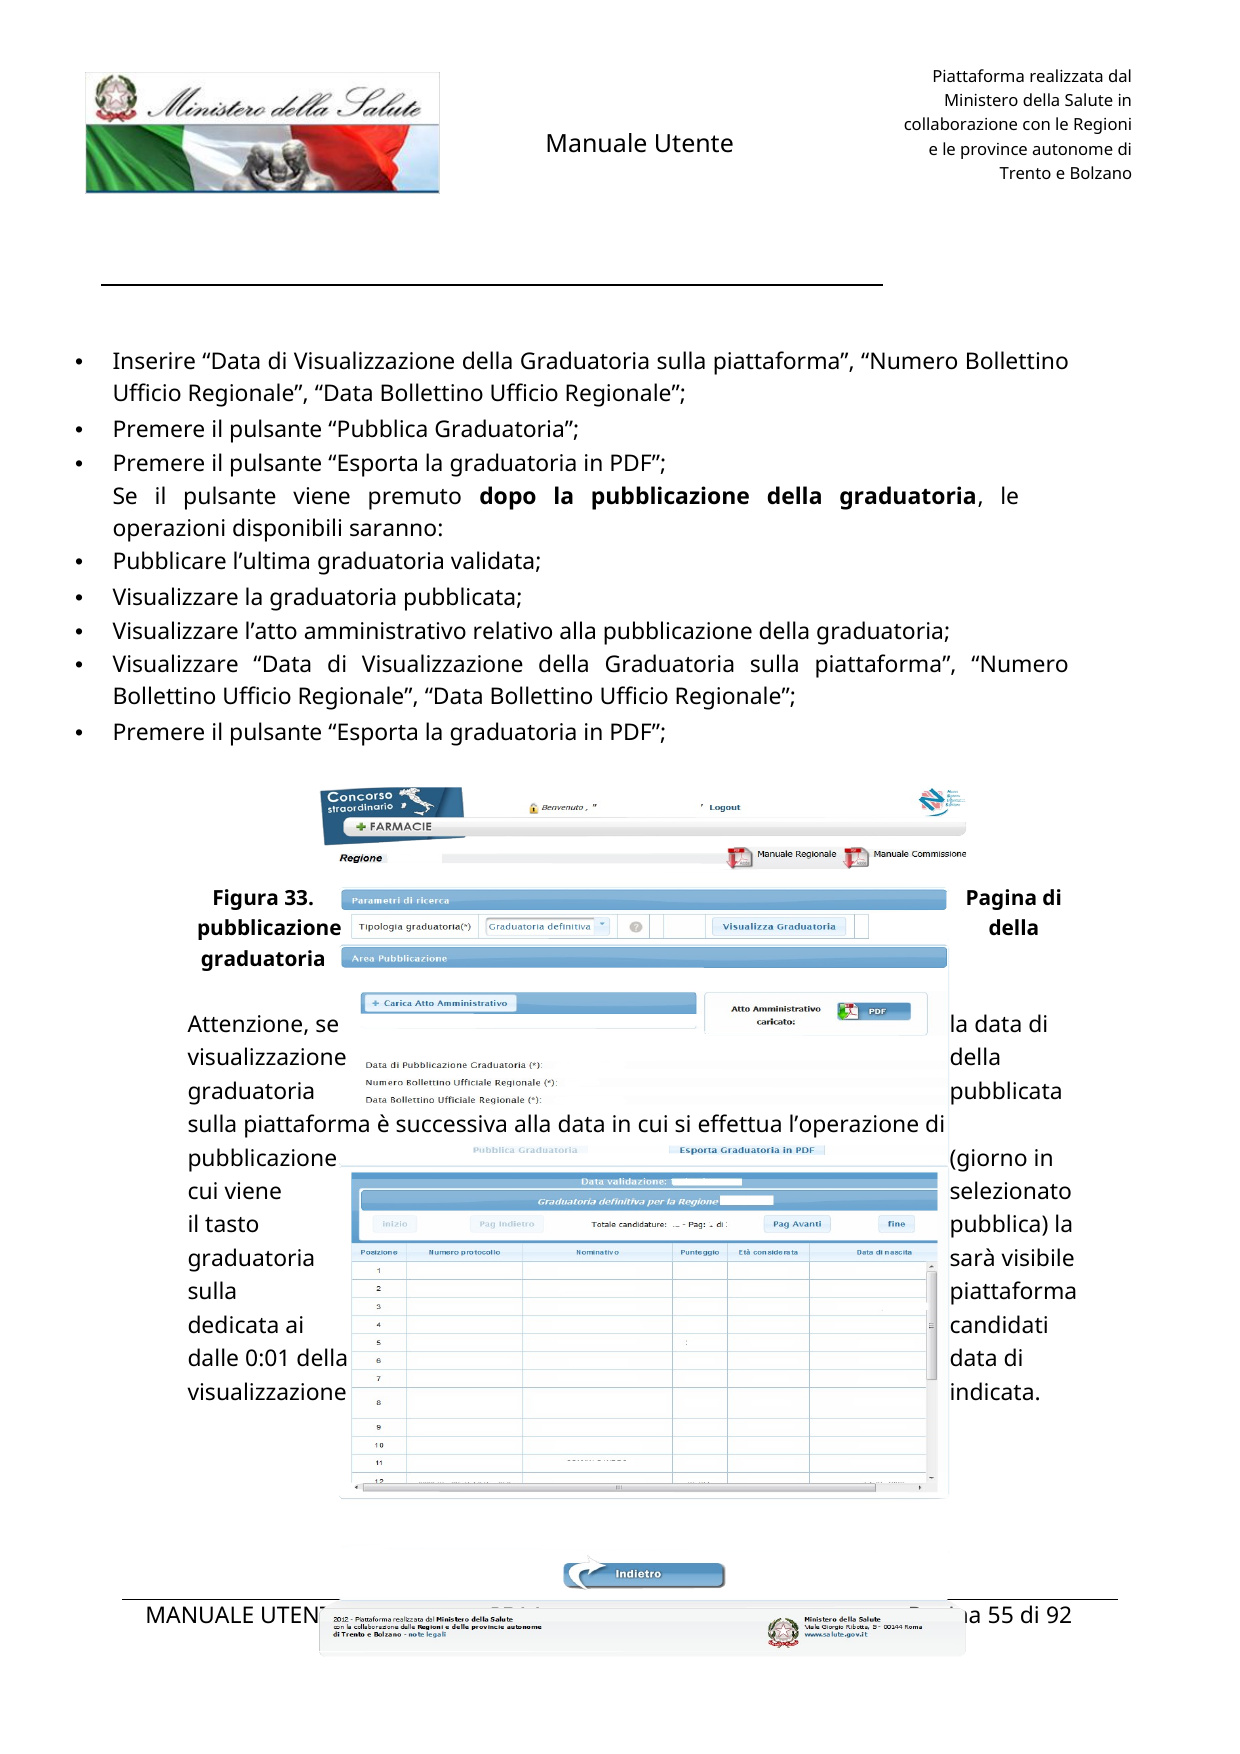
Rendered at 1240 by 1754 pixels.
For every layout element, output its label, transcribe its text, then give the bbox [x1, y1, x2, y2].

list Visualizzare la graduatoria pubblicata; [75, 581, 1069, 612]
text Attenzione, se la data di visualizzazione della graduatoria pubblicata sulla piattaforma è successiva alla data in cui si effettua l’operazione di pubblicazione (giorno in cui viene selezionato il tasto pubblica) la graduatoria sarà visibile sulla piattaforma dedicata ai candidati dalle 0:01 della data di visualizzazione indicata. [948, 1008, 1078, 1407]
text Attenzione, se la data di visualizzazione della graduatoria pubblicata sulla piattaforma è successiva alla data in cui si effettua l’operazione di pubblicazione (giorno in cui viene selezionato il tasto pubblica) la graduatoria sarà visibile sulla piattaforma dedicata ai candidati dalle 0:01 della data di visualizzazione indicata. [187, 1008, 947, 1407]
list Inserire “Data di Visualizzazione della Graduatoria sulla piattaforma”, “Numero Bollettino Ufficio Regionale”, “Data Bollettino Ufficio Regionale”; [75, 345, 1069, 408]
list Premere il pulsante “Esporta la graduatoria in PDF”; [75, 446, 1069, 478]
list Premere il pulsante “Esporta la graduatoria in PDF”; [75, 716, 1069, 747]
text Se il pulsante viene premuto dopo la pubblicazione della graduatoria, le operazioni disponibili saranno: [112, 480, 1019, 543]
text Figura 33. Pagina di pubblicazione della graduatoria [187, 883, 947, 972]
text Figura 33. Pagina di pubblicazione della graduatoria [757, 883, 1078, 972]
list Premere il pulsante “Pubblica Graduatoria”; [75, 413, 1069, 444]
list Visualizzare l’atto amministrativo relativo alla pubblicazione della graduatoria; [75, 614, 1069, 646]
list Pubblicare l’ultima graduatoria validata; [75, 545, 1069, 576]
list Visualizzare “Data di Visualizzazione della Graduatoria sulla piattaforma”, “Numero Bollettino Ufficio Regionale”, “Data Bollettino Ufficio Regionale”; [75, 648, 1069, 711]
